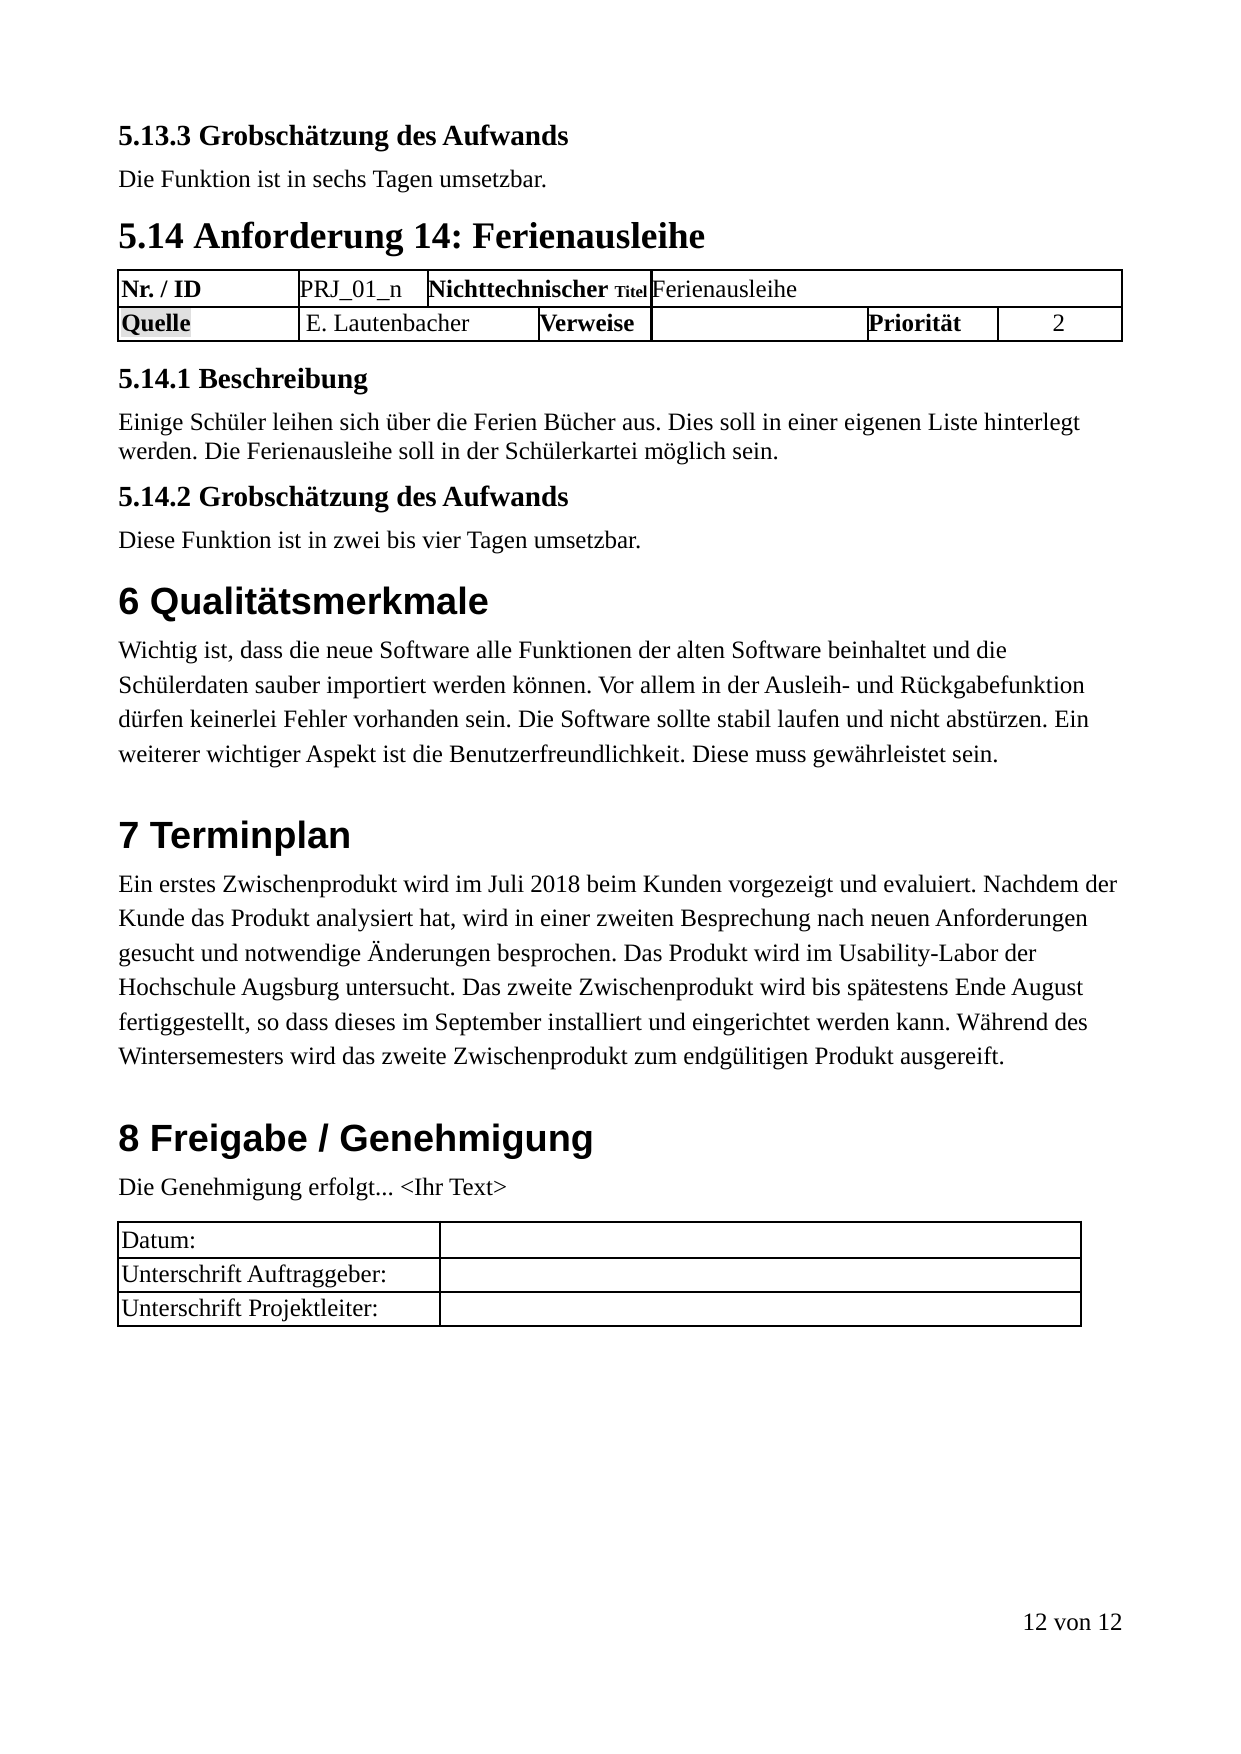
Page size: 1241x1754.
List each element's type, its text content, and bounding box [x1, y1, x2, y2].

table_cell [998, 342, 1122, 347]
table_cell [428, 342, 539, 347]
table_header [441, 1223, 1080, 1257]
text Ein erstes Zwischenprodukt wird im Juli 2018 beim Kunden vorgezeigt und evaluiert. Nachdem der Kunde das Produkt analysiert hat, wird in einer zweiten Besprechung nach neuen Anforderungen gesucht und notwendige Änderungen besprochen. Das Produkt wird im Usability-Labor der Hochschule Augsburg untersucht. Das zweite Zwischenprodukt wird bis spätestens Ende August fertiggestellt, so dass dieses im September installiert und eingerichtet werden kann. Während des Wintersemesters wird das zweite Zwischenprodukt zum endgülitigen Produkt ausgereift. [118, 869, 1122, 1070]
table_cell 2 [999, 308, 1121, 340]
table_header Nichttechnischer Titel [429, 271, 650, 306]
subtitle 5.14 Anforderung 14: Ferienausleihe [118, 214, 1122, 257]
text Einige Schüler leihen sich über die Ferien Bücher aus. Dies soll in einer eigenen Liste hinterlegt werden. Die Ferienausleihe soll in der Schülerkartei möglich sein. [118, 407, 1122, 465]
table_cell E. Lautenbacher [300, 308, 538, 340]
subtitle 5.14.2 Grobschätzung des Aufwands [118, 479, 1122, 513]
subtitle 5.14.1 Beschreibung [118, 361, 1122, 395]
table_cell [299, 342, 428, 347]
table_cell [868, 342, 998, 347]
subtitle 5.13.3 Grobschätzung des Aufwands [118, 118, 1122, 152]
table_cell Priorität [869, 308, 997, 340]
subtitle 8 Freigabe / Genehmigung [118, 1115, 1122, 1159]
table_cell Quelle [119, 308, 298, 340]
table_cell [653, 308, 867, 340]
table_header Datum: [119, 1223, 439, 1257]
table_cell [118, 342, 299, 347]
table_cell Verweise [540, 308, 650, 340]
table_header Ferienausleihe [653, 271, 1121, 306]
table_cell [441, 1293, 1080, 1325]
table_cell Unterschrift Projektleiter: [119, 1293, 439, 1325]
text Die Funktion ist in sechs Tagen umsetzbar. [118, 164, 1122, 193]
subtitle 6 Qualitätsmerkmale [118, 579, 1122, 623]
table_cell [539, 342, 651, 347]
text Diese Funktion ist in zwei bis vier Tagen umsetzbar. [118, 525, 1122, 554]
text Wichtig ist, dass die neue Software alle Funktionen der alten Software beinhaltet und die Schülerdaten sauber importiert werden können. Vor allem in der Ausleih- und Rückgabefunktion dürfen keinerlei Fehler vorhanden sein. Die Software sollte stabil laufen und nicht abstürzen. Ein weiterer wichtiger Aspekt ist die Benutzerfreundlichkeit. Diese muss gewährleistet sein. [118, 635, 1122, 767]
subtitle 7 Terminplan [118, 813, 1122, 856]
table_cell Unterschrift Auftraggeber: [119, 1259, 439, 1291]
table_header Nr. / ID [119, 271, 298, 306]
table_cell [651, 342, 868, 347]
table_header PRJ_01_n [300, 271, 427, 306]
table_cell [441, 1259, 1080, 1291]
text Die Genehmigung erfolgt... <Ihr Text> [118, 1172, 1122, 1200]
